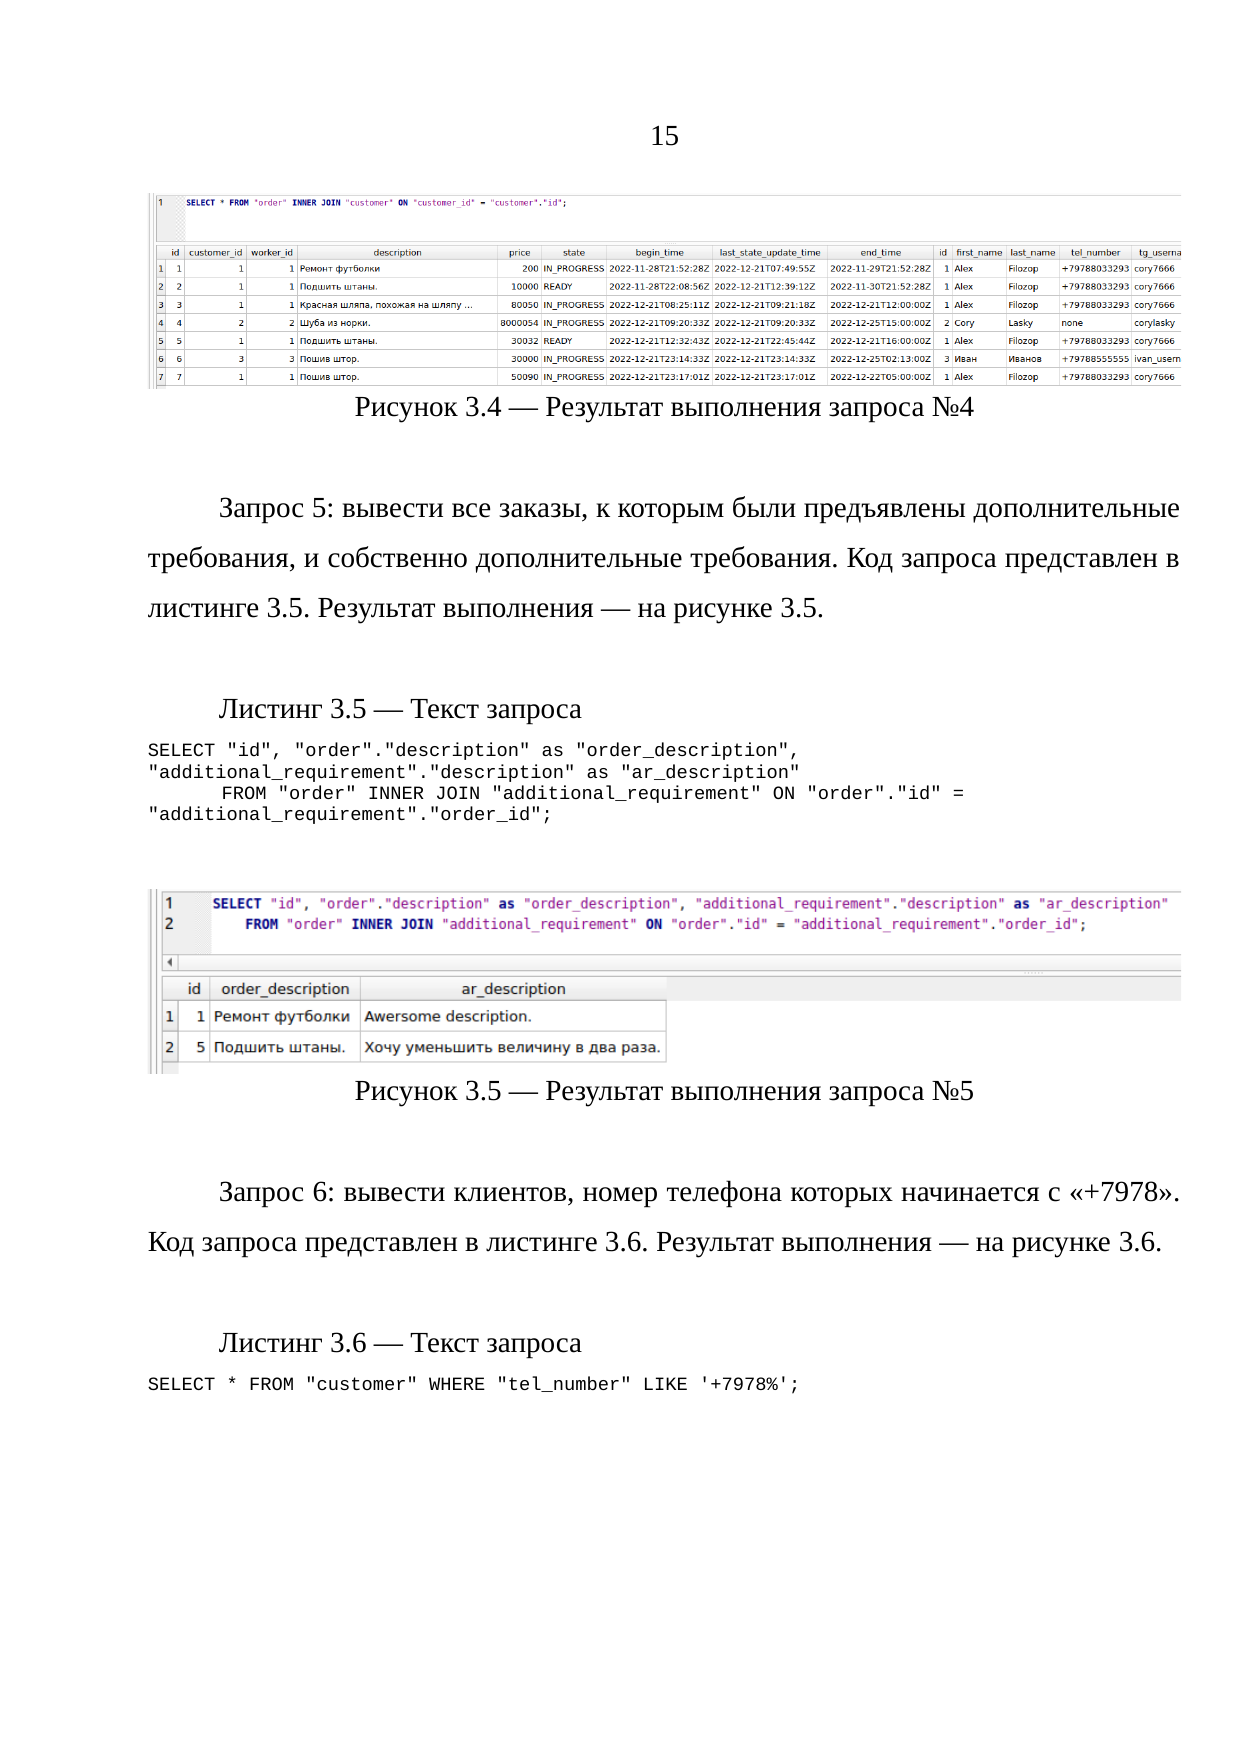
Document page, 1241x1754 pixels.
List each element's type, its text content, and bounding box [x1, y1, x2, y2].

picture [147, 193, 1182, 389]
text FROM "order" INNER JOIN "additional_requirement" ON "order"."id" = "additional_requirement"."order_id"; [148, 784, 1181, 826]
text Рисунок 3.5 — Результат выполнения запроса №5 [148, 1074, 1181, 1107]
text Запрос 6: вывести клиентов, номер телефона которых начинается с «+7978». Код запроса представлен в листинге 3.6. Результат выполнения — на рисунке 3.6. [148, 1174, 1181, 1258]
text Запрос 5: вывести все заказы, к которым были предъявлены дополнительные требования, и собственно дополнительные требования. Код запроса представлен в листинге 3.5. Результат выполнения — на рисунке 3.5. [148, 490, 1181, 624]
text Рисунок 3.4 — Результат выполнения запроса №4 [148, 389, 1181, 423]
text SELECT * FROM "customer" WHERE "tel_number" LIKE '+7978%'; [148, 1375, 1181, 1396]
text Листинг 3.6 — Текст запроса [148, 1325, 1181, 1358]
text SELECT "id", "order"."description" as "order_description", "additional_requirement"."description" as "ar_description" [148, 741, 1181, 784]
picture [147, 889, 1182, 1074]
text Листинг 3.5 — Текст запроса [148, 691, 1181, 724]
